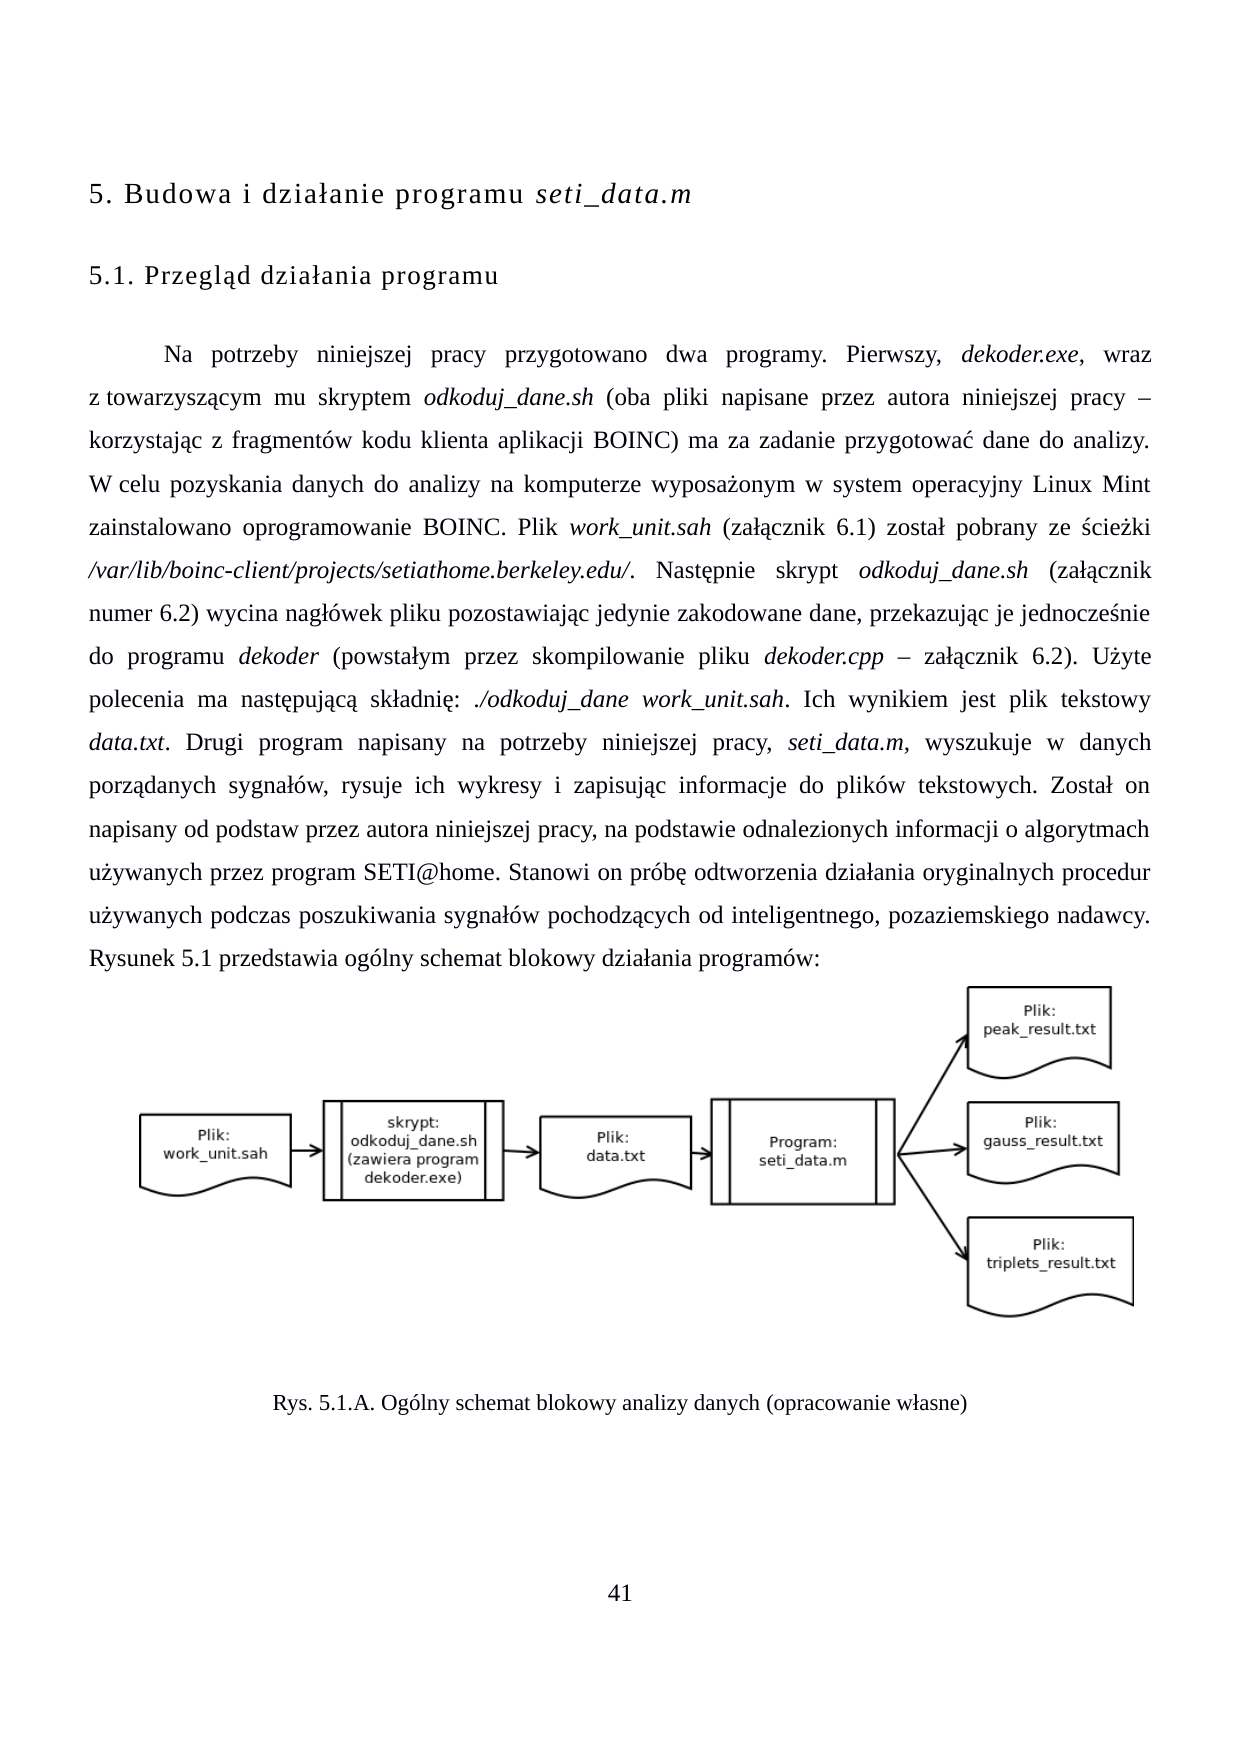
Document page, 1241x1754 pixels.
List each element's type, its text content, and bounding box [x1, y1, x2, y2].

text Na potrzeby niniejszej pracy przygotowano dwa programy. Pierwszy, dekoder.exe, wraz z towarzyszącym mu skryptem odkoduj_dane.sh (oba pliki napisane przez autora niniejszej pracy – korzystając z fragmentów kodu klienta aplikacji BOINC) ma za zadanie przygotować dane do analizy. W celu pozyskania danych do analizy na komputerze wyposażonym w system operacyjny Linux Mint zainstalowano oprogramowanie BOINC. Plik work_unit.sah (załącznik 6.1) został pobrany ze ścieżki /var/lib/boinc-client/projects/setiathome.berkeley.edu/. Następnie skrypt odkoduj_dane.sh (załącznik numer 6.2) wycina nagłówek pliku pozostawiając jedynie zakodowane dane, przekazując je jednocześnie do programu dekoder (powstałym przez skompilowanie pliku dekoder.cpp – załącznik 6.2). Użyte polecenia ma następującą składnię: ./odkoduj_dane work_unit.sah. Ich wynikiem jest plik tekstowy data.txt. Drugi program napisany na potrzeby niniejszej pracy, seti_data.m, wyszukuje w danych porządanych sygnałów, rysuje ich wykresy i zapisując informacje do plików tekstowych. Został on napisany od podstaw przez autora niniejszej pracy, na podstawie odnalezionych informacji o algorytmach używanych przez program SETI@home. Stanowi on próbę odtworzenia działania oryginalnych procedur używanych podczas poszukiwania sygnałów pochodzących od inteligentnego, pozaziemskiego nadawcy. Rysunek 5.1 przedstawia ogólny schemat blokowy działania programów: [88, 339, 1152, 972]
subtitle 5.1. Przegląd działania programu [88, 259, 1152, 290]
picture [150, 986, 1120, 1320]
subtitle 5. Budowa i działanie programu seti_data.m [88, 176, 1152, 210]
text Rys. 5.1.A. Ogólny schemat blokowy analizy danych (opracowanie własne) [88, 1389, 1152, 1415]
